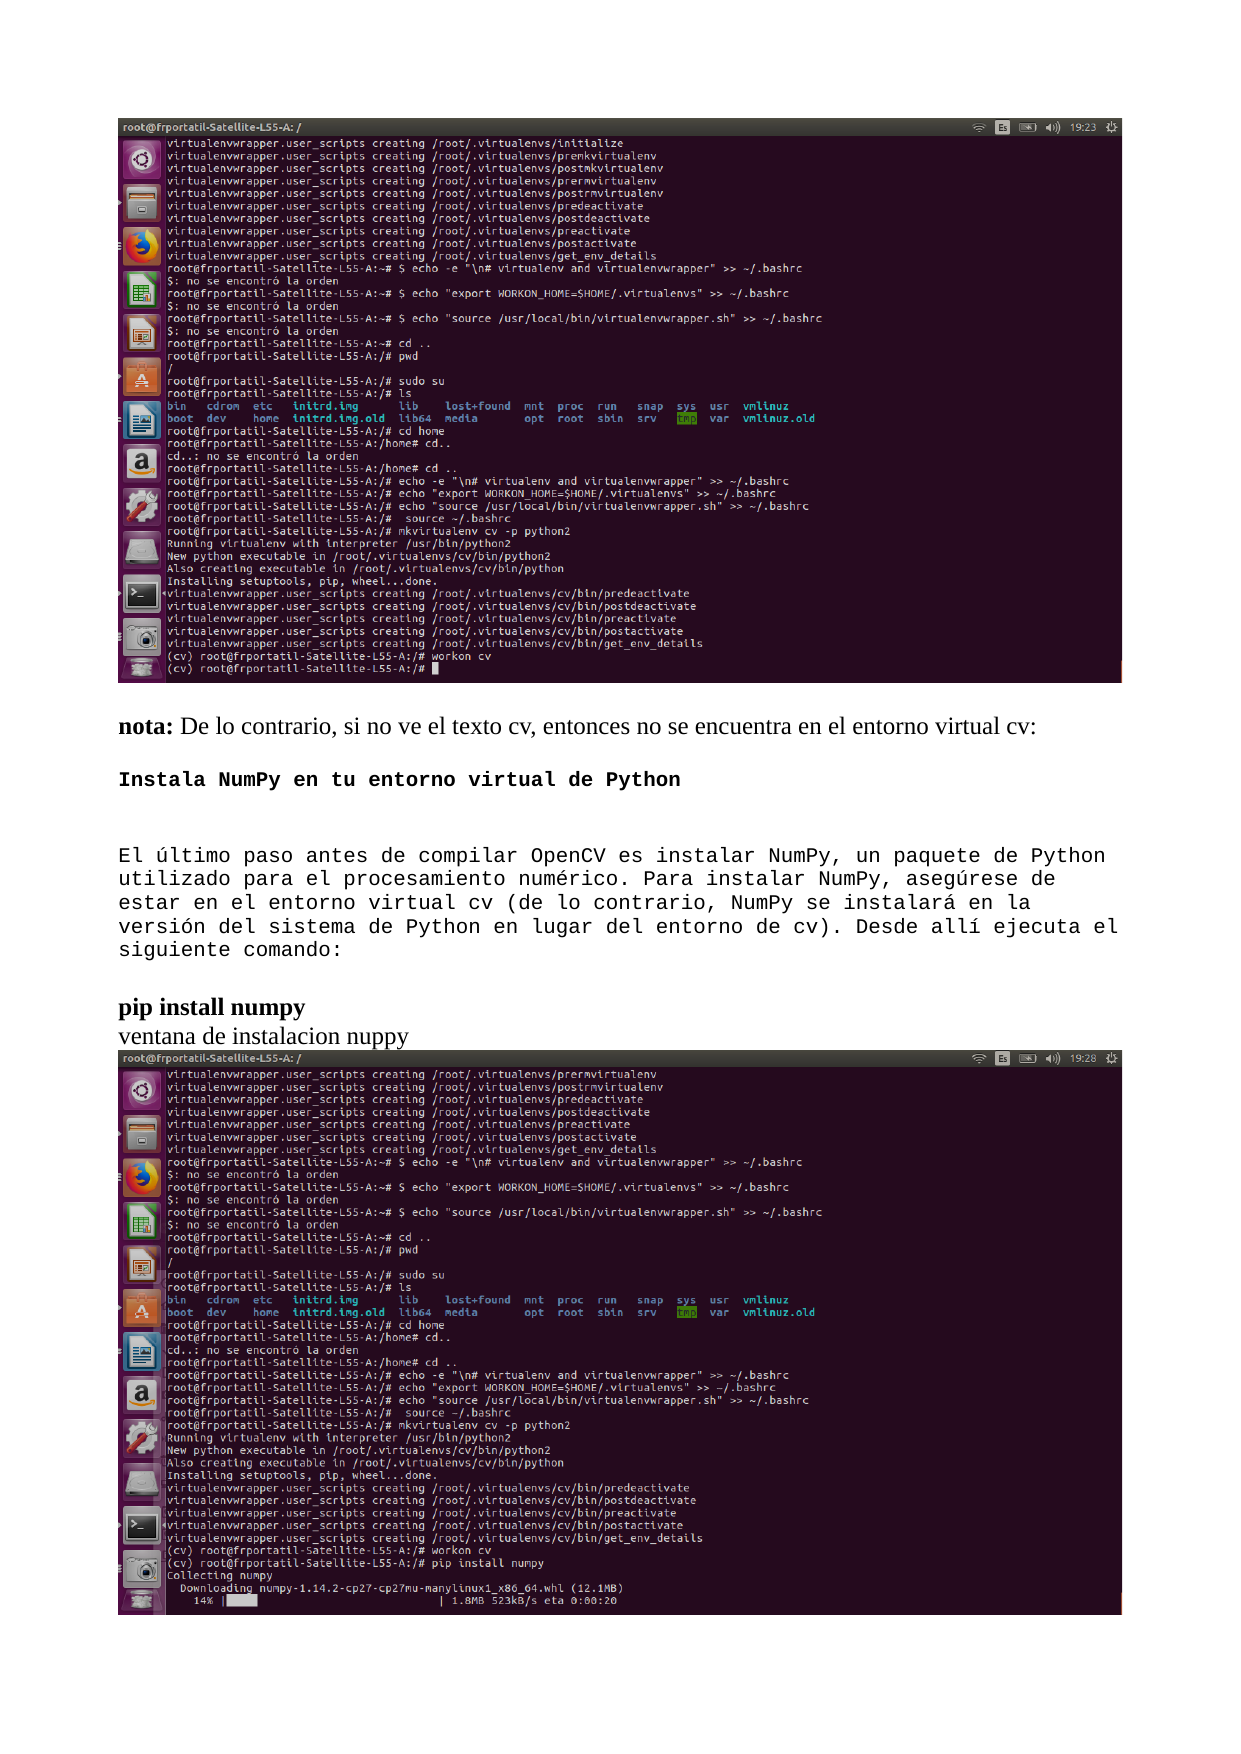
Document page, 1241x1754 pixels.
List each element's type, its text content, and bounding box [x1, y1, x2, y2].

text ventana de instalacion nuppy [118, 1021, 1122, 1050]
picture [118, 1050, 1123, 1615]
text El último paso antes de compilar OpenCV es instalar NumPy, un paquete de Python utilizado para el procesamiento numérico. Para instalar NumPy, asegúrese de estar en el entorno virtual cv (de lo contrario, NumPy se instalará en la versión del sistema de Python en lugar del entorno de cv). Desde allí ejecuta el siguiente comando: [118, 845, 1122, 963]
text nota: De lo contrario, si no ve el texto cv, entonces no se encuentra en el entorno virtual cv: [118, 711, 1122, 740]
picture [118, 118, 1123, 683]
text pip install numpy [118, 992, 1122, 1021]
text Instala NumPy en tu entorno virtual de Python [118, 769, 1122, 792]
